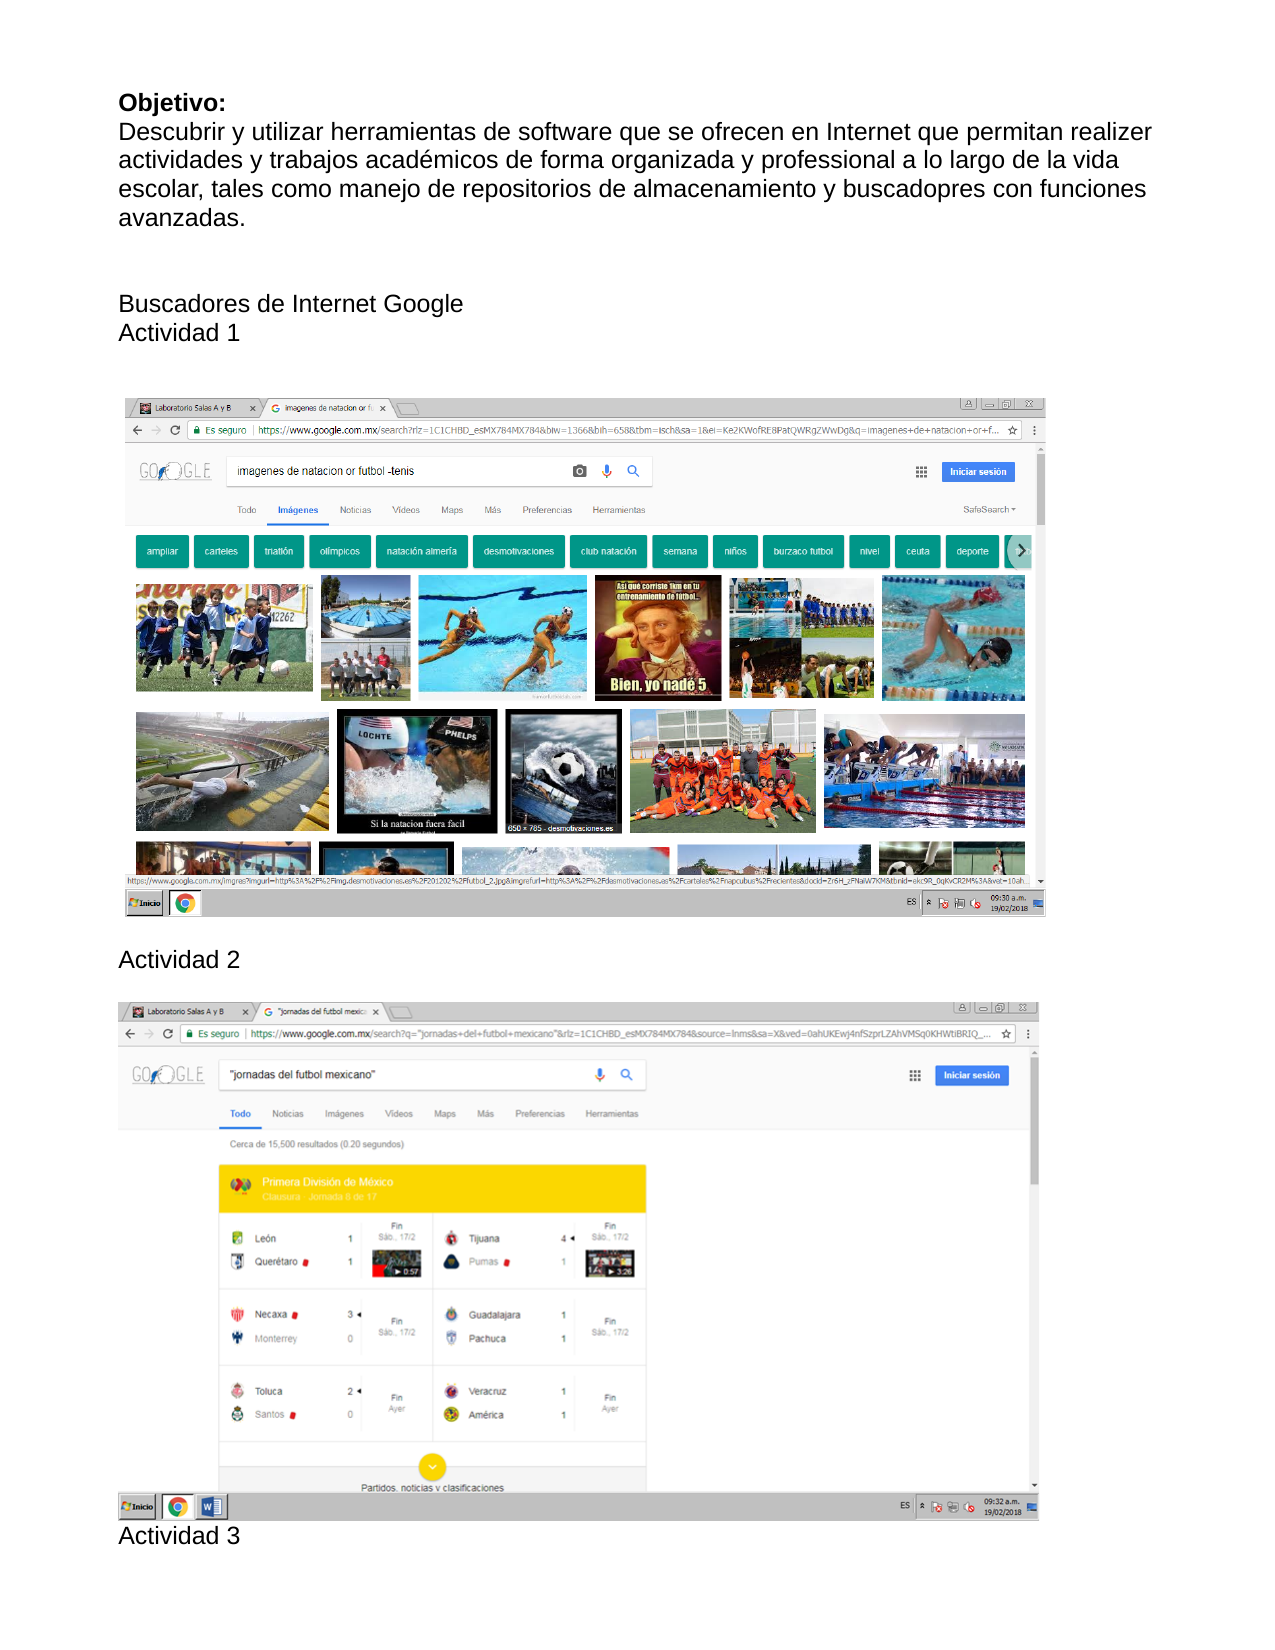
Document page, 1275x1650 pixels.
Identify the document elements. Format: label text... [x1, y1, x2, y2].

text Descubrir y utilizar herramientas de software que se ofrecen en Internet que permitan realizer actividades y trabajos académicos de forma organizada y professional a lo largo de la vida escolar, tales como manejo de repositorios de almacenamiento y buscadopres con funciones avanzadas. [118, 117, 1205, 232]
text Actividad 3 [118, 1521, 1205, 1549]
text Objetivo: [118, 88, 1205, 117]
text Actividad 1 [118, 318, 1205, 347]
text Buscadores de Internet Google [118, 289, 1205, 318]
text Actividad 2 [118, 945, 1205, 974]
